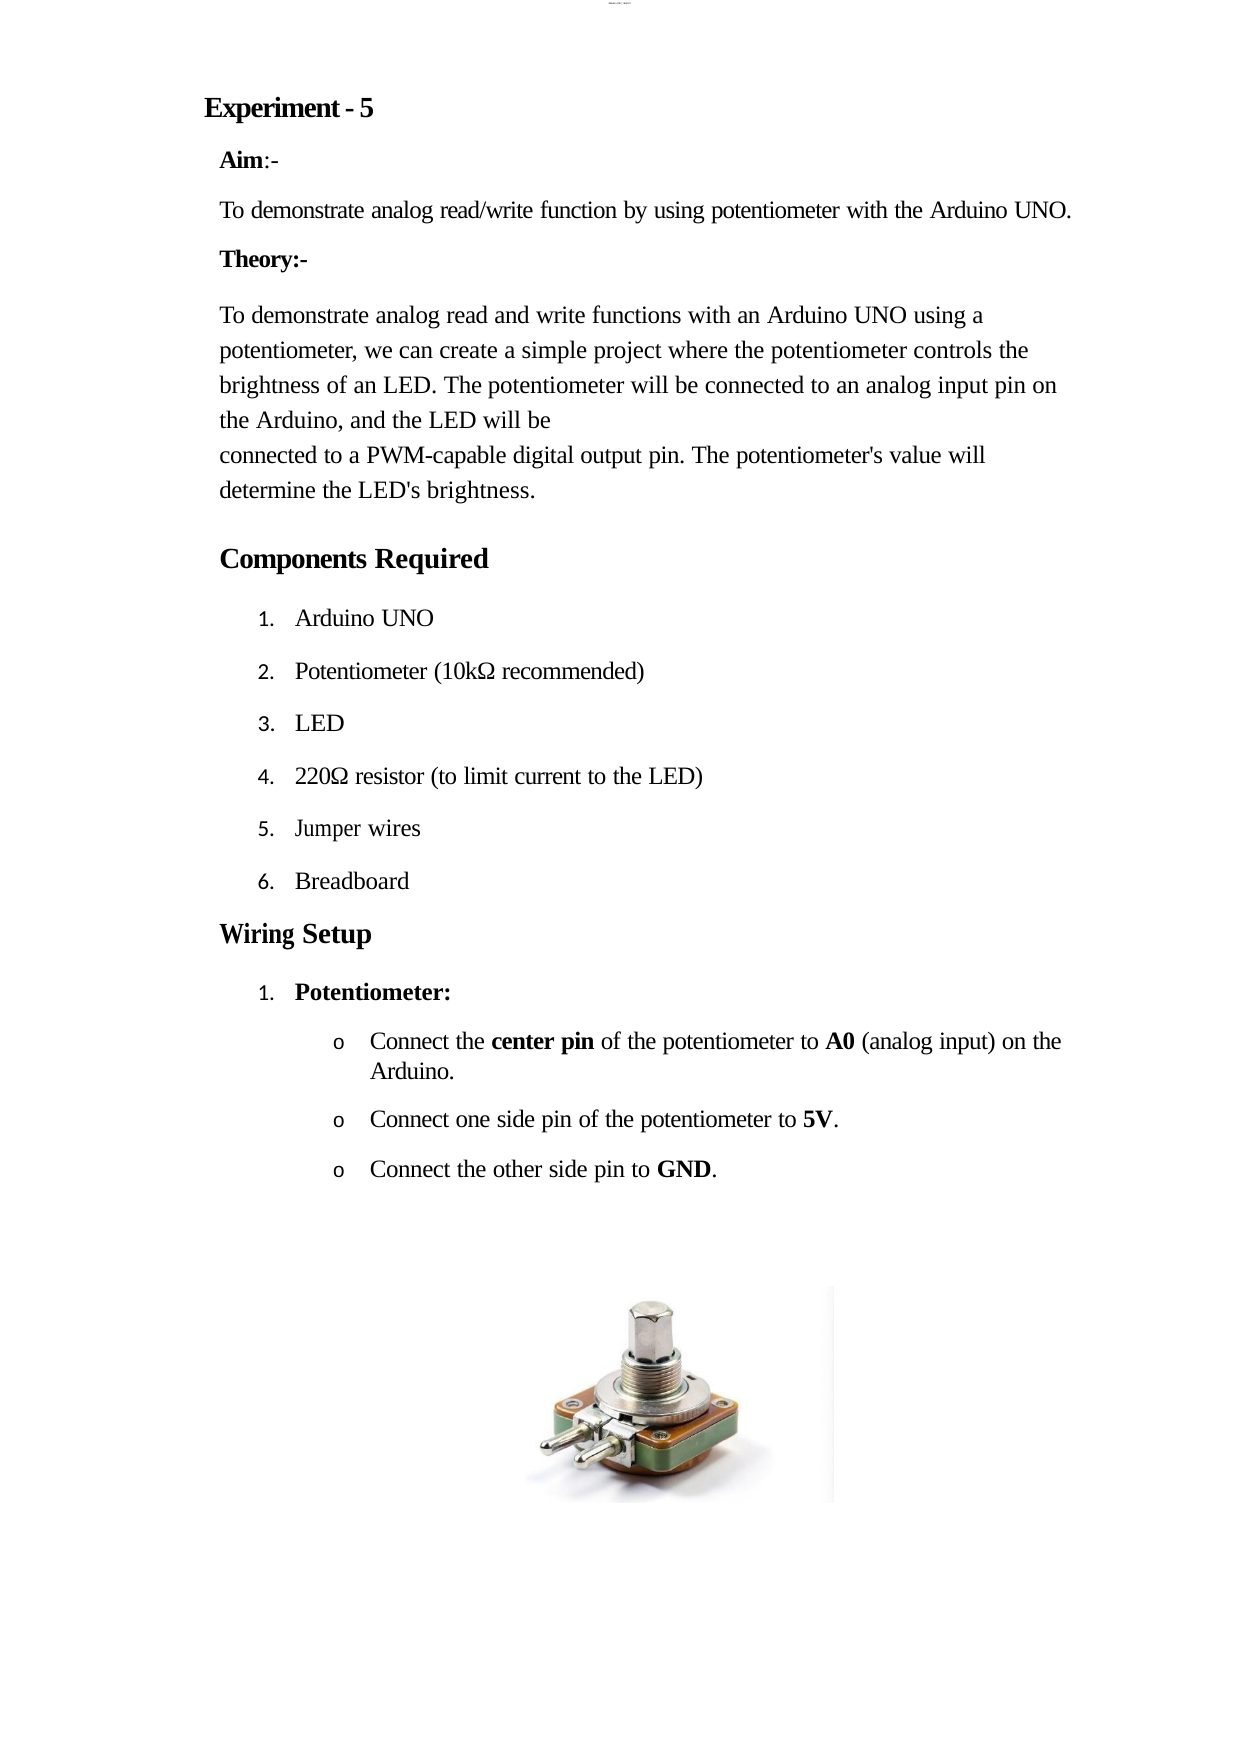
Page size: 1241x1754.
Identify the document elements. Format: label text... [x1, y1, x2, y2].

list Connect one side pin of the potentiometer to 5V. [332, 1104, 1123, 1134]
text Experiment - 5 [204, 91, 1123, 124]
list LED [257, 708, 1123, 737]
list Connect the center pin of the potentiometer to A0 (analog input) on the Arduino. [332, 1026, 1123, 1085]
picture [524, 1286, 834, 1503]
text Theory:- [219, 244, 1123, 273]
subtitle Components Required [219, 541, 1123, 575]
list 220Ω resistor (to limit current to the LED) [257, 761, 1123, 790]
list Breadboard [257, 866, 1123, 895]
text To demonstrate analog read and write functions with an Arduino UNO using a potentiometer, we can create a simple project where the potentiometer controls the brightness of an LED. The potentiometer will be connected to an analog input pin on the Arduino, and the LED will be [219, 301, 1083, 434]
text Aim:- [219, 146, 1123, 174]
text To demonstrate analog read/write function by using potentiometer with the Arduino UNO. [219, 195, 1123, 224]
list Arduino UNO [257, 603, 1123, 632]
list Connect the other side pin to GND. [332, 1154, 1123, 1184]
subtitle Potentiometer: [257, 977, 1123, 1007]
list Potentiometer (10kΩ recommended) [257, 656, 1123, 685]
subtitle Wiring Setup [219, 916, 1123, 949]
list Jumper wires [257, 813, 1123, 842]
text connected to a PWM-capable digital output pin. The potentiometer's value will determine the LED's brightness. [219, 441, 1083, 504]
